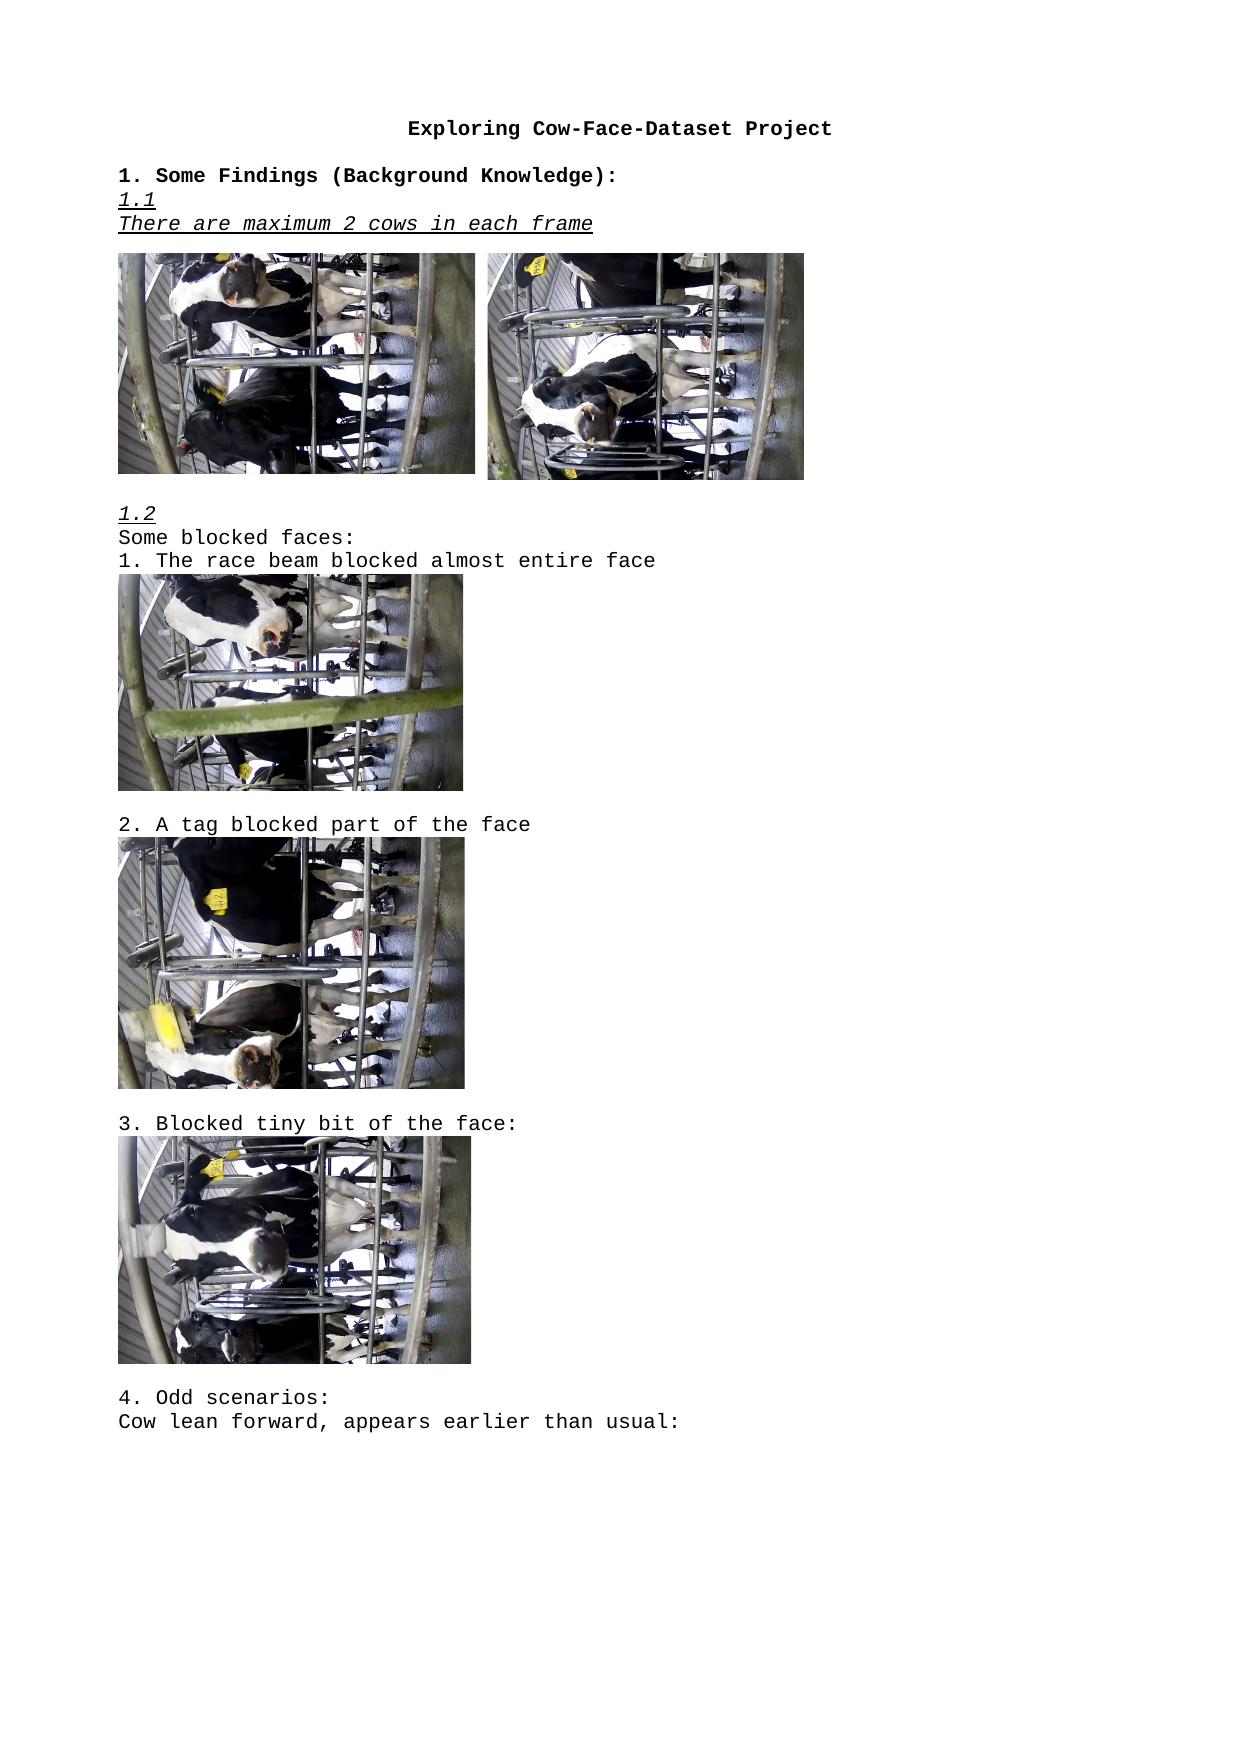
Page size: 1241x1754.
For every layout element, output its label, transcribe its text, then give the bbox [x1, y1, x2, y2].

text 1. Some Findings (Background Knowledge): [118, 165, 1122, 189]
text There are maximum 2 cows in each frame [118, 213, 1122, 236]
text 2. A tag blocked part of the face [118, 814, 1122, 838]
picture [118, 574, 464, 791]
picture [118, 1136, 472, 1364]
text 3. Blocked tiny bit of the face: [118, 1113, 1122, 1136]
text 1.1 [118, 189, 1122, 213]
picture [487, 253, 804, 480]
text Exploring Cow-Face-Dataset Project [118, 118, 1122, 142]
text 1. The race beam blocked almost entire face [118, 551, 1122, 574]
text 1.2 [118, 503, 1122, 527]
picture [118, 837, 465, 1089]
text 4. Odd scenarios: [118, 1387, 1122, 1411]
text Some blocked faces: [118, 527, 1122, 551]
text Cow lean forward, appears earlier than usual: [118, 1411, 1122, 1434]
picture [118, 253, 476, 474]
